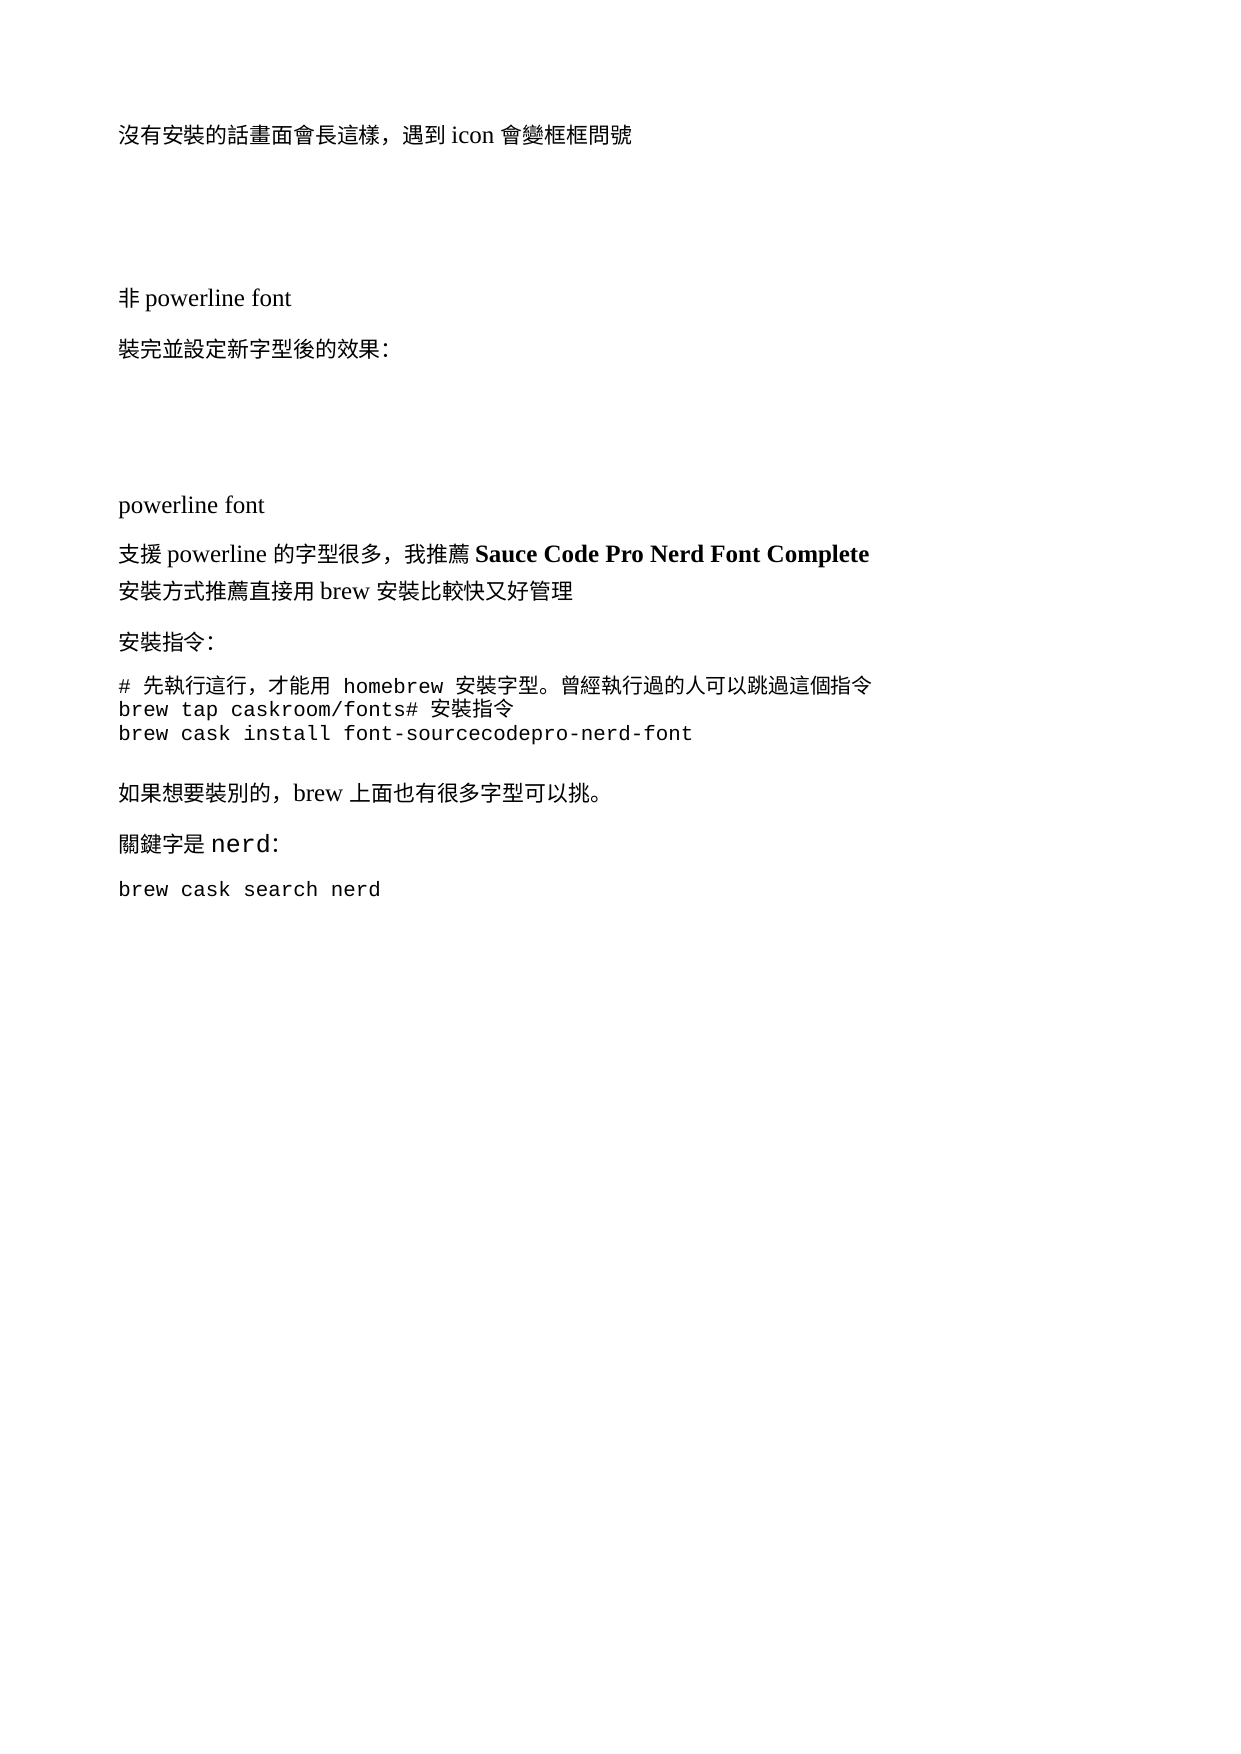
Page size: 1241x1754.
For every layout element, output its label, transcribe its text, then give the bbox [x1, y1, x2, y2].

text # 先執行這行，才能用 homebrew 安裝字型。曾經執行過的人可以跳過這個指令 [118, 676, 1122, 699]
text brew cask install font-sourcecodepro-nerd-font [118, 723, 1122, 747]
text 非 powerline font [118, 281, 1122, 313]
text 安裝指令： [118, 625, 1122, 656]
text brew cask search nerd [118, 879, 1122, 903]
text 如果想要裝別的，brew 上面也有很多字型可以挑。 [118, 776, 1122, 808]
text brew tap caskroom/fonts# 安裝指令 [118, 699, 1122, 723]
text 支援 powerline 的字型很多，我推薦 Sauce Code Pro Nerd Font Complete 安裝方式推薦直接用 brew 安裝比較快又好管理 [118, 537, 1122, 606]
text 裝完並設定新字型後的效果： [118, 332, 1122, 364]
text 沒有安裝的話畫面會長這樣，遇到 icon 會變框框問號 [118, 118, 1122, 150]
text powerline font [118, 490, 1122, 519]
text 關鍵字是 nerd： [118, 827, 1122, 860]
